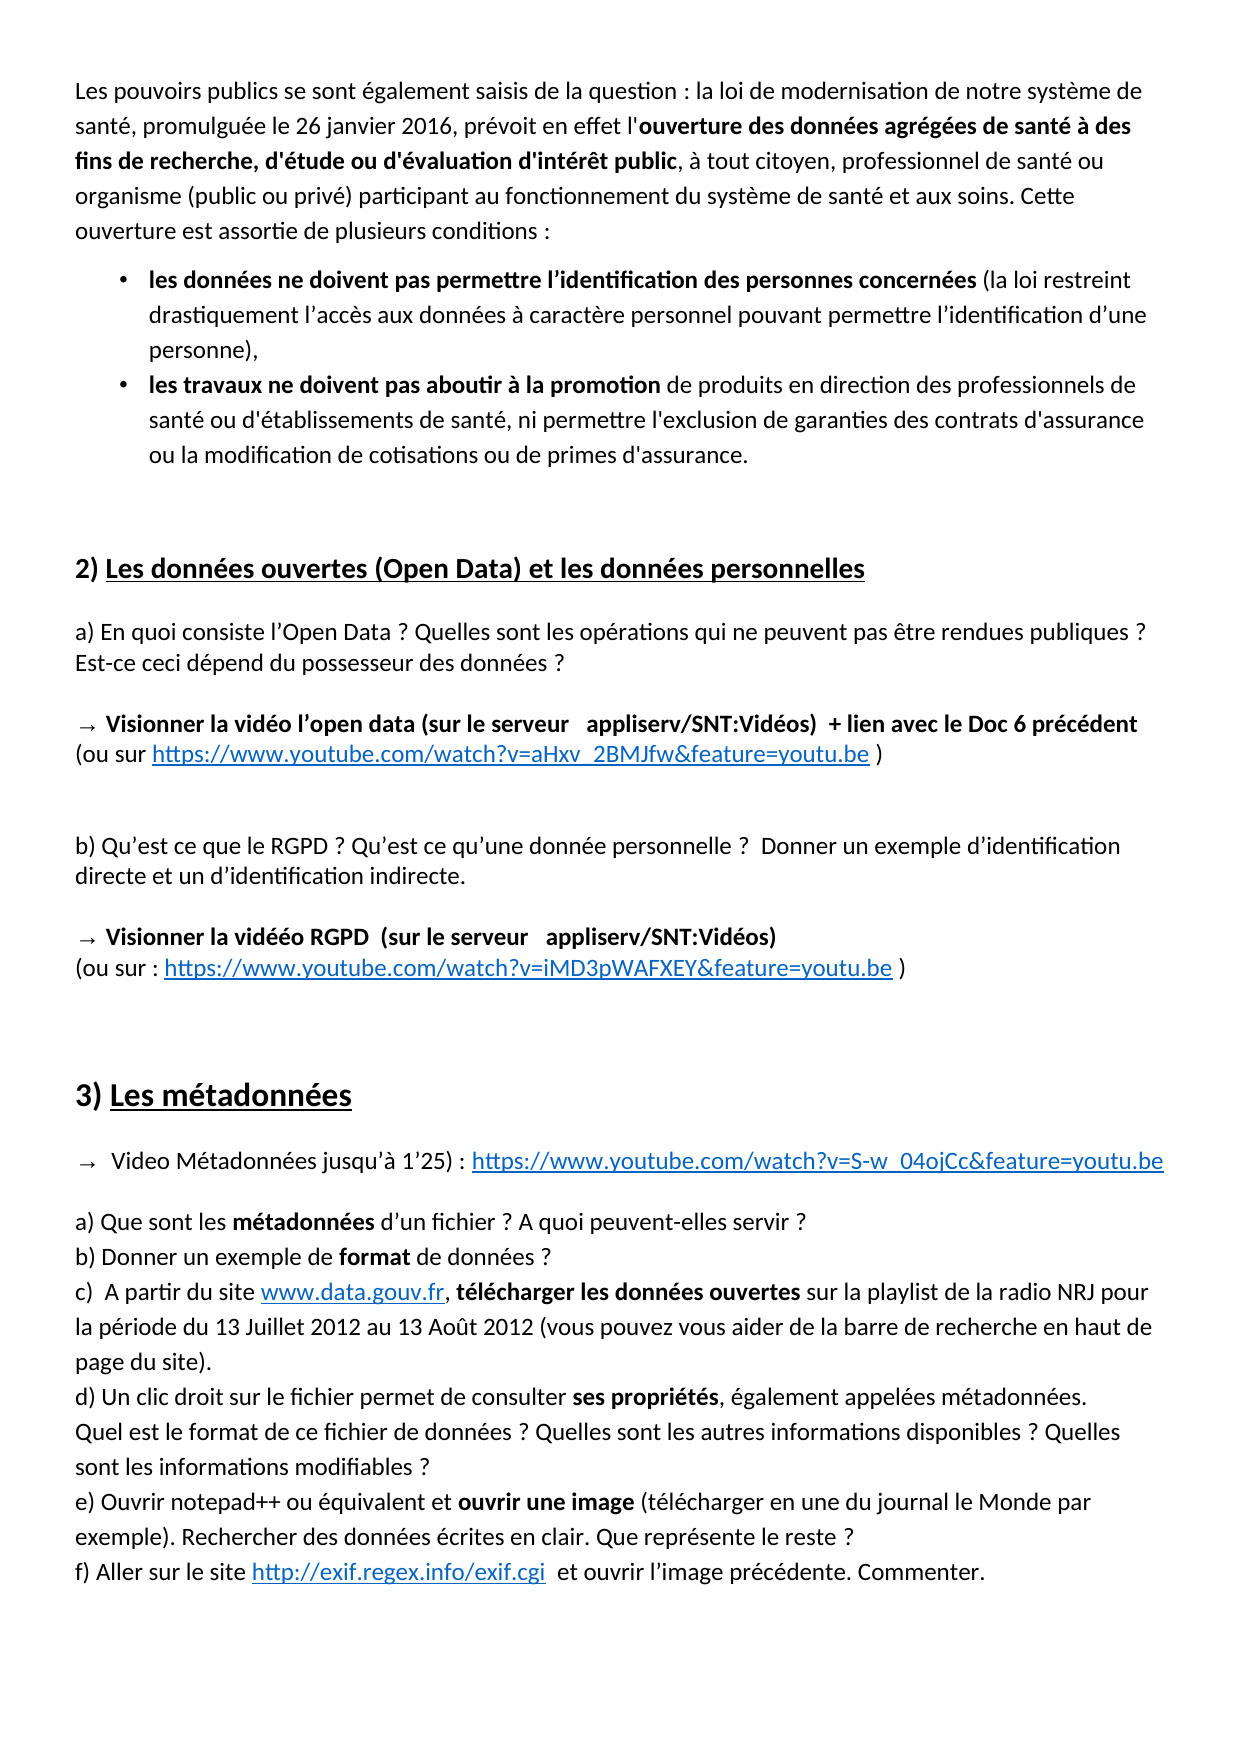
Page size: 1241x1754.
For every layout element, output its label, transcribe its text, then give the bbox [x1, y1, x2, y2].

text d) Un clic droit sur le fichier permet de consulter ses propriétés, également appelées métadonnées. [75, 1381, 1165, 1412]
list les données ne doivent pas permettre l’identification des personnes concernées (la loi restreint drastiquement l’accès aux données à caractère personnel pouvant permettre l’identification d’une personne), [119, 264, 1165, 365]
text a) Que sont les métadonnées d’un fichier ? A quoi peuvent-elles servir ? [75, 1206, 1165, 1237]
text c) A partir du site www.data.gouv.fr, télécharger les données ouvertes sur la playlist de la radio NRJ pour la période du 13 Juillet 2012 au 13 Août 2012 (vous pouvez vous aider de la barre de recherche en haut de page du site). [75, 1276, 1165, 1377]
text (ou sur https://www.youtube.com/watch?v=aHxv_2BMJfw&feature=youtu.be ) [75, 738, 1165, 769]
text (ou sur : https://www.youtube.com/watch?v=iMD3pWAFXEY&feature=youtu.be ) [75, 952, 1165, 983]
text 3) Les métadonnées [75, 1074, 1165, 1115]
text 2) Les données ouvertes (Open Data) et les données personnelles [75, 550, 1165, 586]
text → Visionner la vidééo RGPD (sur le serveur appliserv/SNT:Vidéos) [75, 922, 1165, 952]
text e) Ouvrir notepad++ ou équivalent et ouvrir une image (télécharger en une du journal le Monde par exemple). Rechercher des données écrites en clair. Que représente le reste ? [75, 1486, 1165, 1552]
text b) Donner un exemple de format de données ? [75, 1241, 1165, 1272]
text → Visionner la vidéo l’open data (sur le serveur appliserv/SNT:Vidéos) + lien avec le Doc 6 précédent [75, 708, 1165, 738]
text Les pouvoirs publics se sont également saisis de la question : la loi de modernisation de notre système de santé, promulguée le 26 janvier 2016, prévoit en effet l'ouverture des données agrégées de santé à des fins de recherche, d'étude ou d'évaluation d'intérêt public, à tout citoyen, professionnel de santé ou organisme (public ou privé) participant au fonctionnement du système de santé et aux soins. Cette ouverture est assortie de plusieurs conditions : [75, 75, 1165, 246]
text a) En quoi consiste l’Open Data ? Quelles sont les opérations qui ne peuvent pas être rendues publiques ? Est-ce ceci dépend du possesseur des données ? [75, 616, 1165, 677]
text b) Qu’est ce que le RGPD ? Qu’est ce qu’une donnée personnelle ? Donner un exemple d’identification directe et un d’identification indirecte. [75, 830, 1165, 891]
text Quel est le format de ce fichier de données ? Quelles sont les autres informations disponibles ? Quelles sont les informations modifiables ? [75, 1416, 1165, 1482]
text f) Aller sur le site http://exif.regex.info/exif.cgi et ouvrir l’image précédente. Commenter. [75, 1556, 1165, 1587]
list les travaux ne doivent pas aboutir à la promotion de produits en direction des professionnels de santé ou d'établissements de santé, ni permettre l'exclusion de garanties des contrats d'assurance ou la modification de cotisations ou de primes d'assurance. [119, 369, 1165, 470]
text → Video Métadonnées jusqu’à 1’25) : https://www.youtube.com/watch?v=S-w_04ojCc&feature=youtu.be [75, 1145, 1165, 1176]
